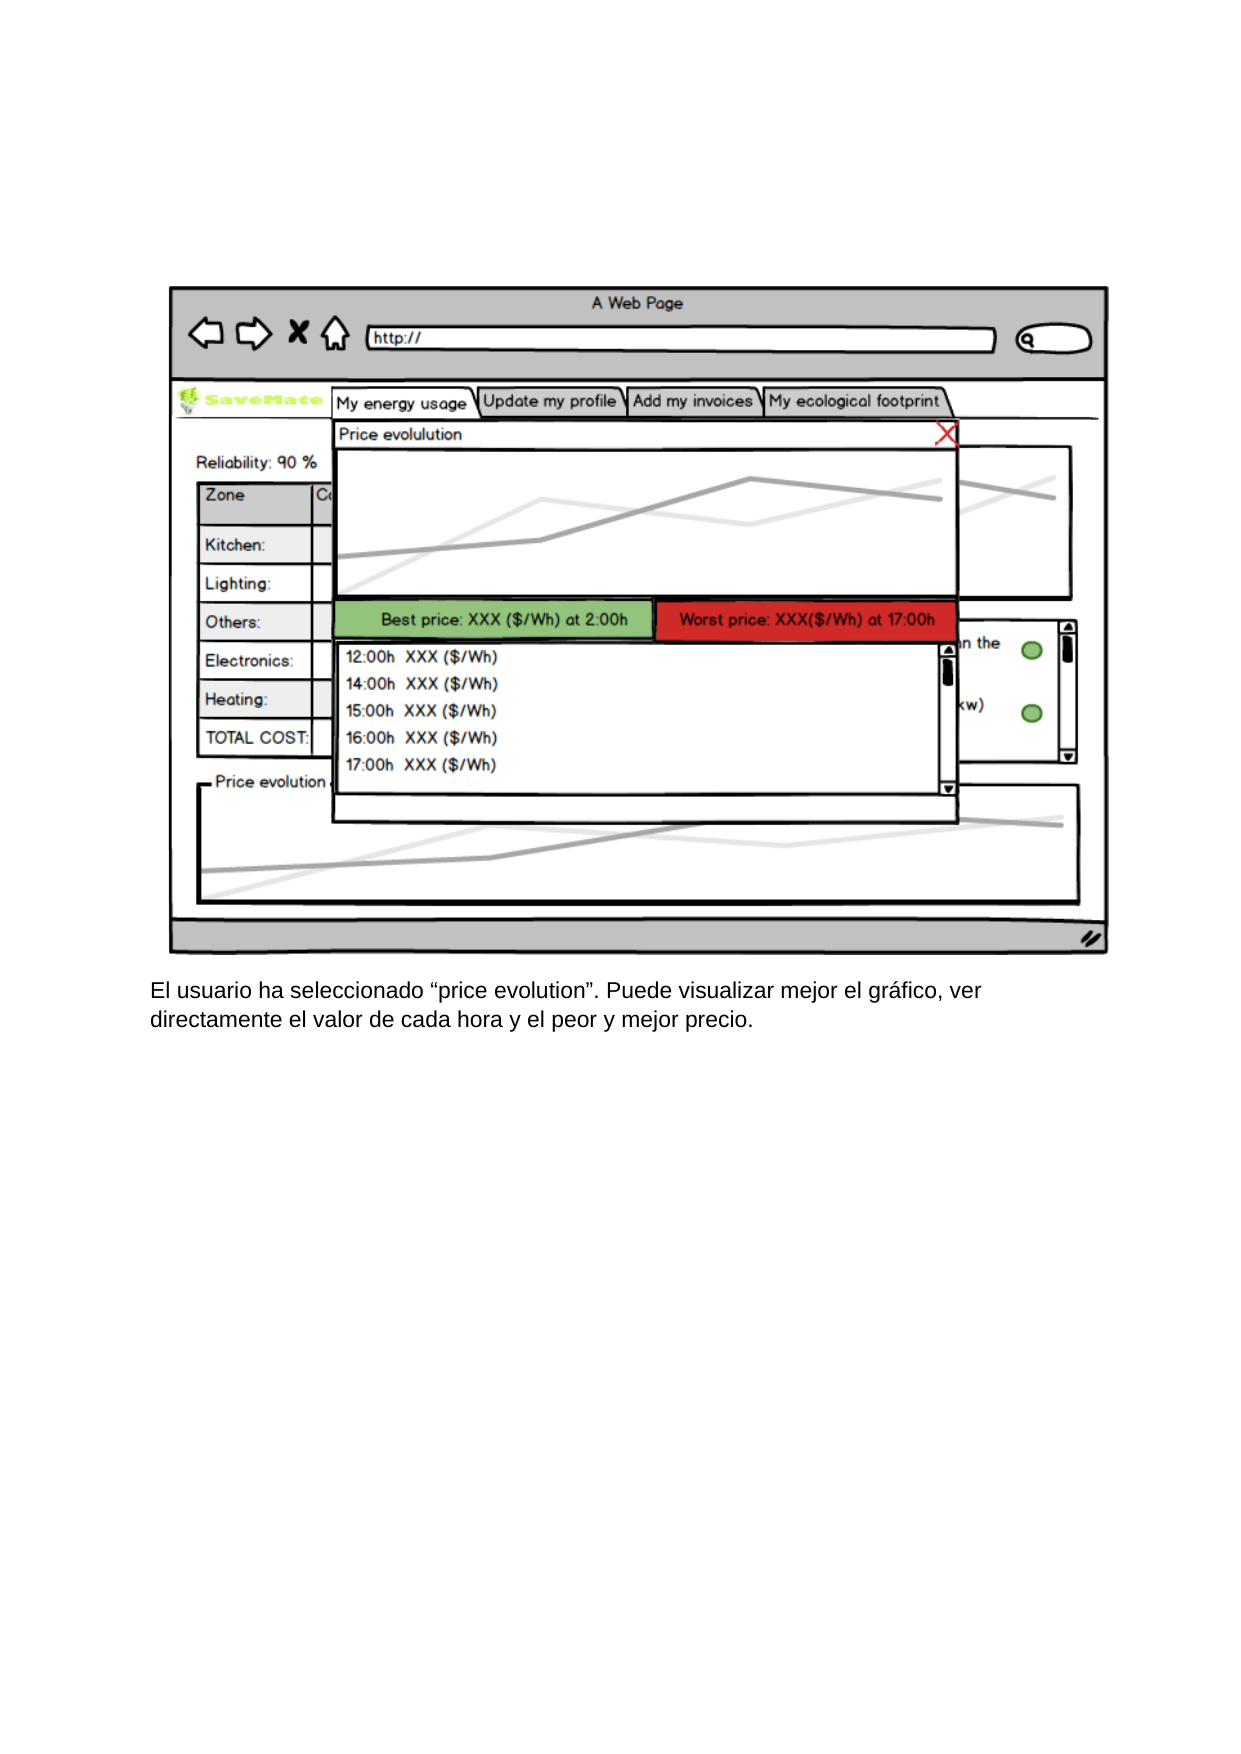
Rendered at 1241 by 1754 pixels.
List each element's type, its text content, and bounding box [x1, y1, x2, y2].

text El usuario ha seleccionado “price evolution”. Puede visualizar mejor el gráfico, ver directamente el valor de cada hora y el peor y mejor precio. [150, 977, 1091, 1032]
picture [168, 286, 1109, 955]
